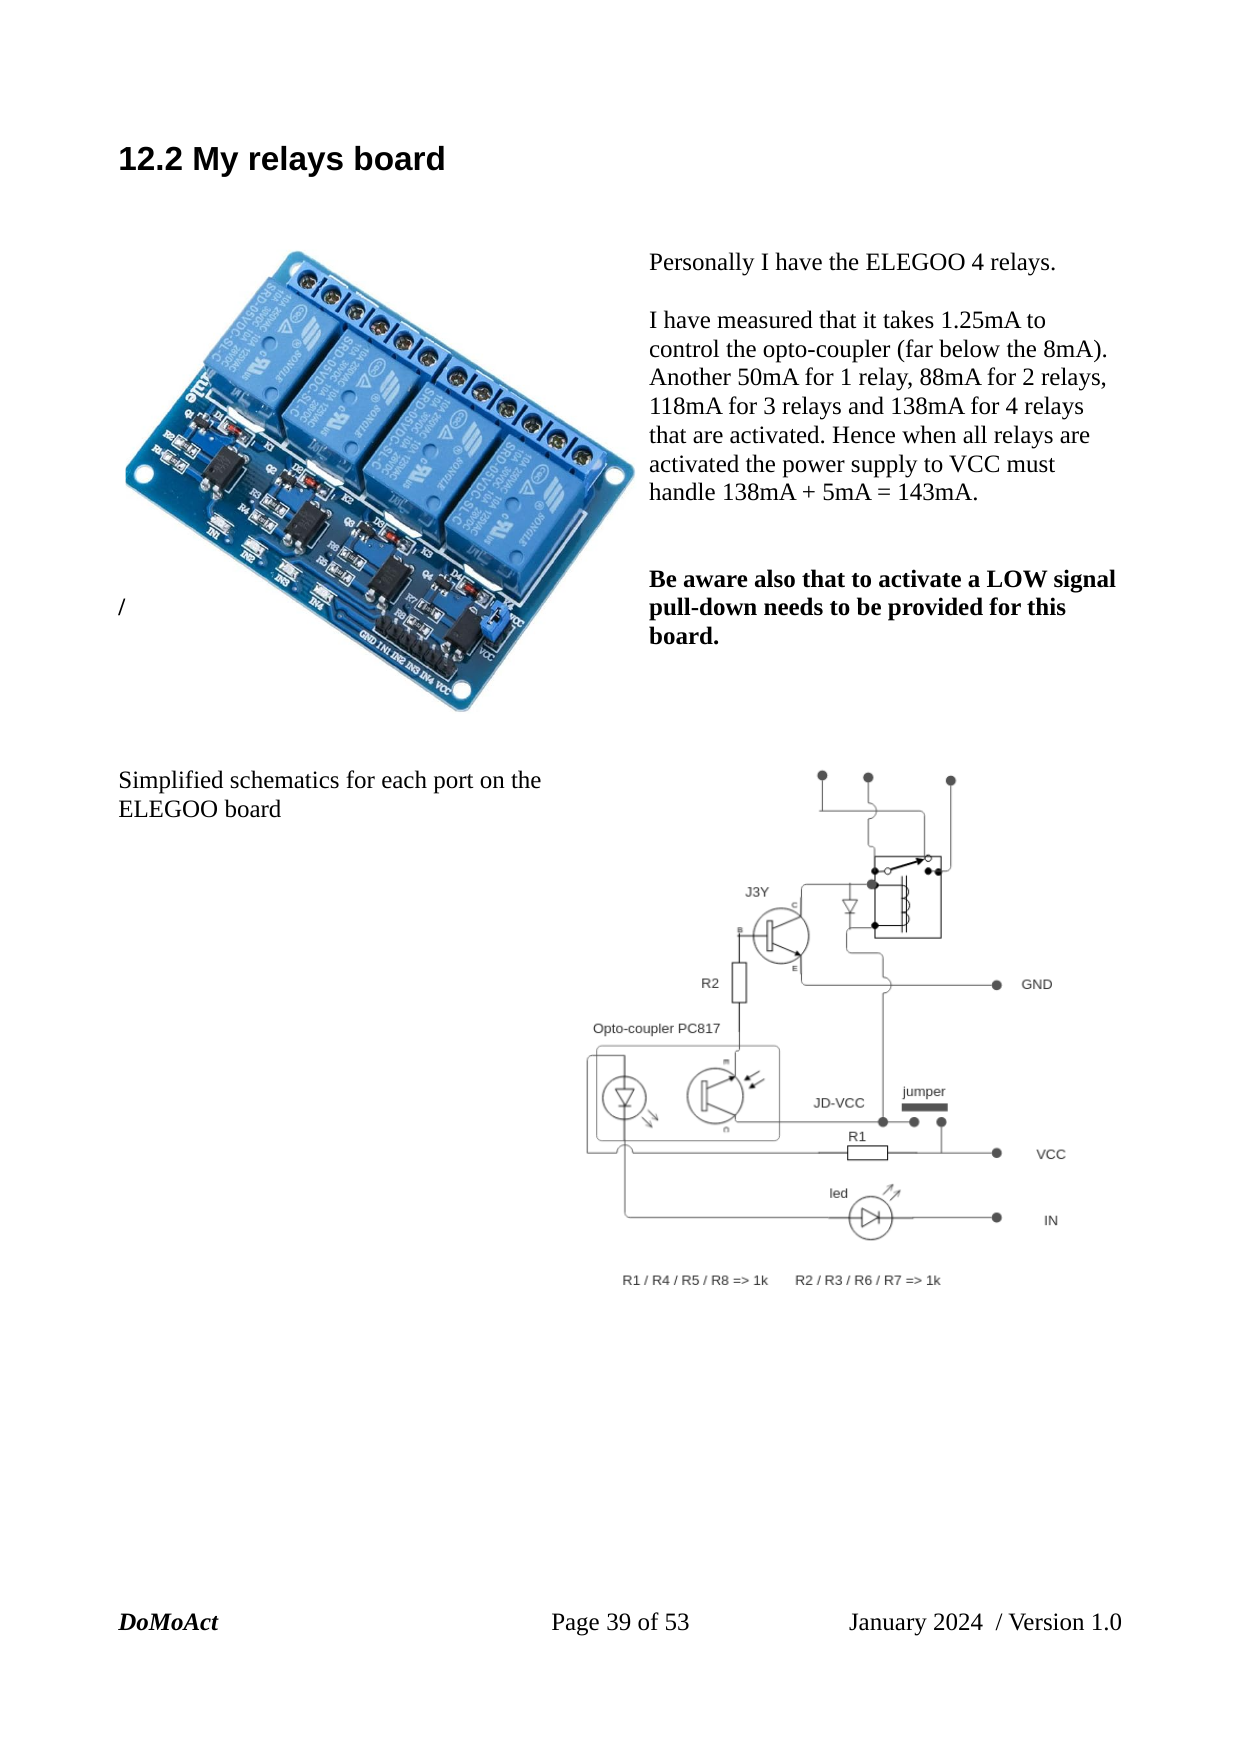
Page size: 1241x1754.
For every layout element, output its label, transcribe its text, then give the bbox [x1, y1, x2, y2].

text I have measured that it takes 1.25mA to control the opto-coupler (far below the 8mA). Another 50mA for 1 relay, 88mA for 2 relays, 118mA for 3 relays and 138mA for 4 relays that are activated. Hence when all relays are activated the power supply to VCC must handle 138mA + 5mA = 143mA. [649, 305, 1122, 506]
text Simplified schematics for each port on the ELEGOO board [118, 765, 551, 822]
picture [551, 734, 1115, 1306]
text Be aware also that to activate a LOW signal / pull-down needs to be provided for this board. [649, 564, 1122, 650]
picture [125, 235, 649, 717]
subtitle 12.2 My relays board [118, 139, 1122, 177]
text Personally I have the ELEGOO 4 relays. [649, 247, 1122, 276]
